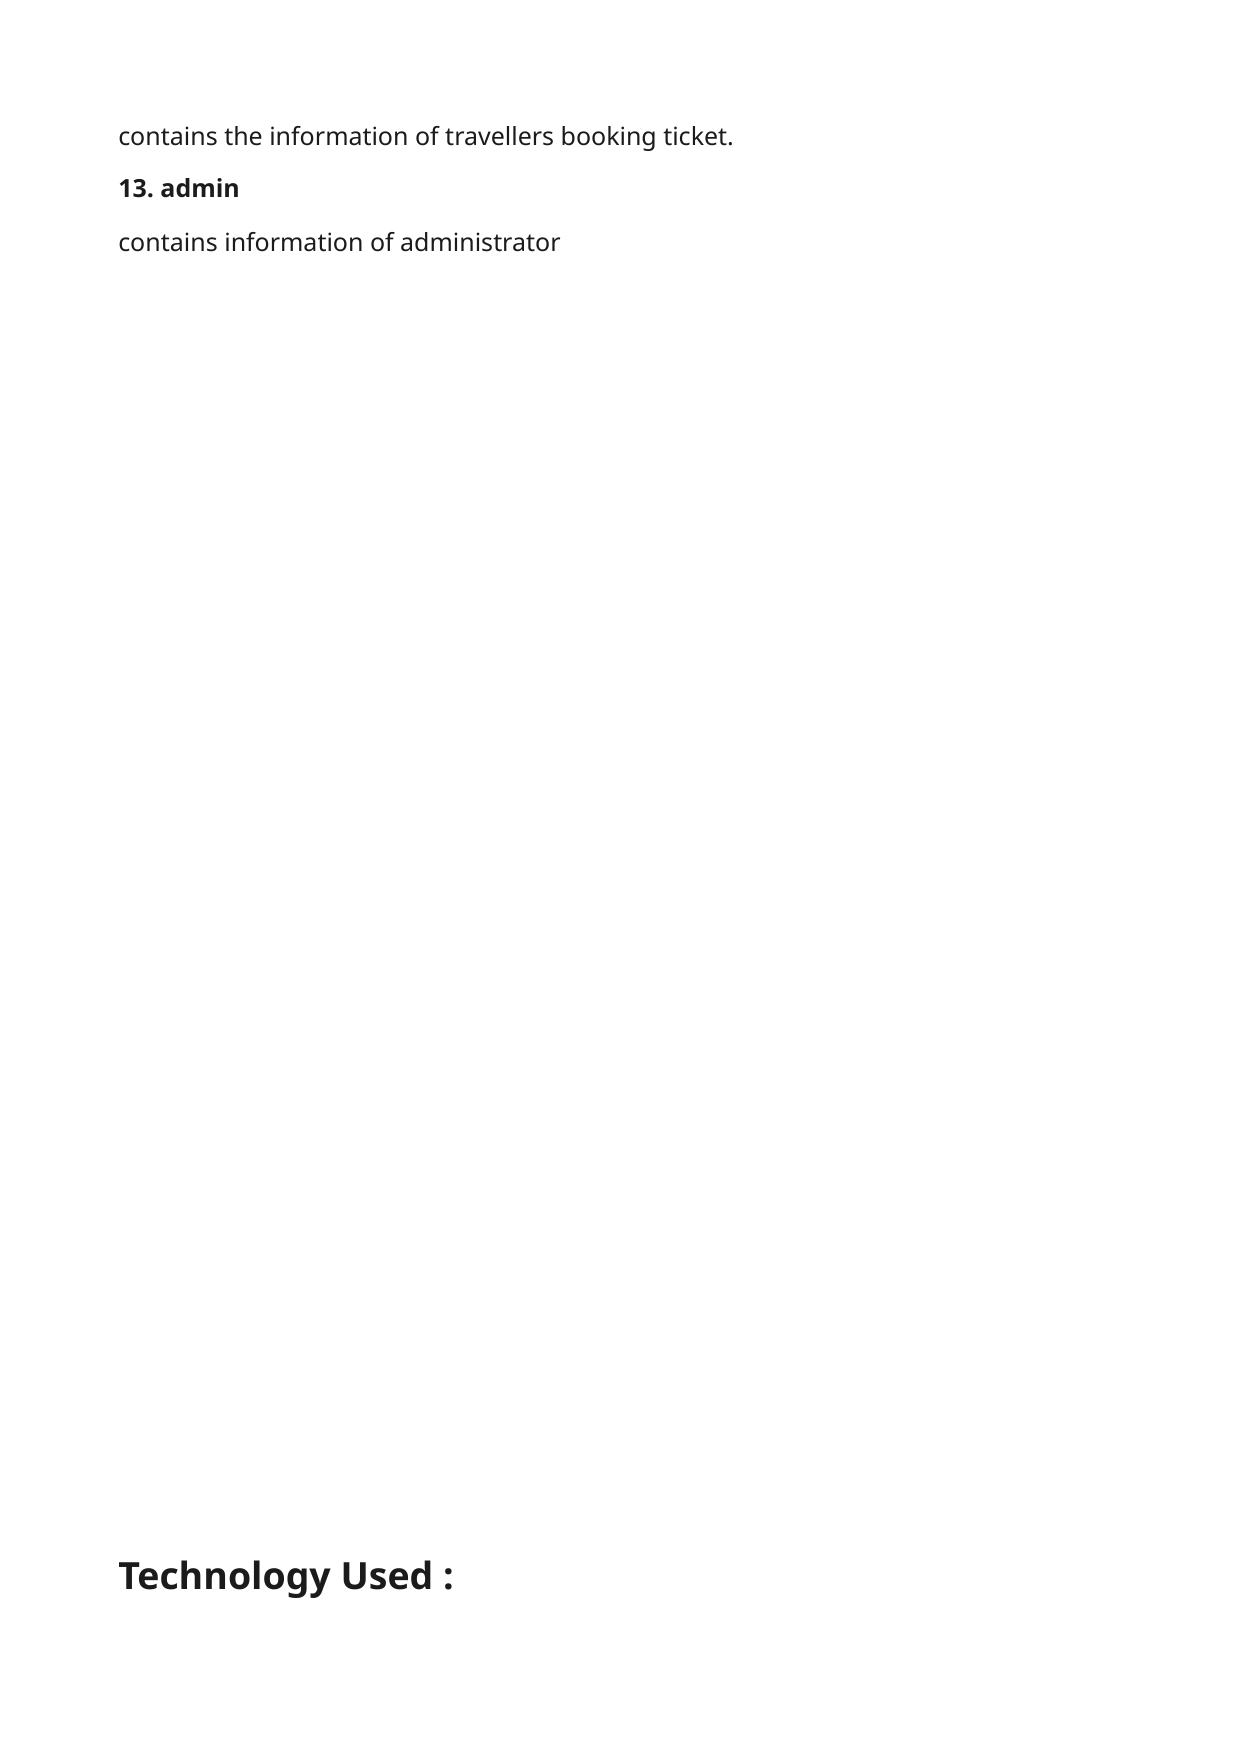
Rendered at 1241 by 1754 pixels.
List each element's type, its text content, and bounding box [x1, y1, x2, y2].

text contains information of administrator [118, 224, 1122, 258]
text 13. admin [118, 171, 1122, 205]
text Technology Used : [118, 1550, 1122, 1601]
text contains the information of travellers booking ticket. [118, 118, 1122, 152]
